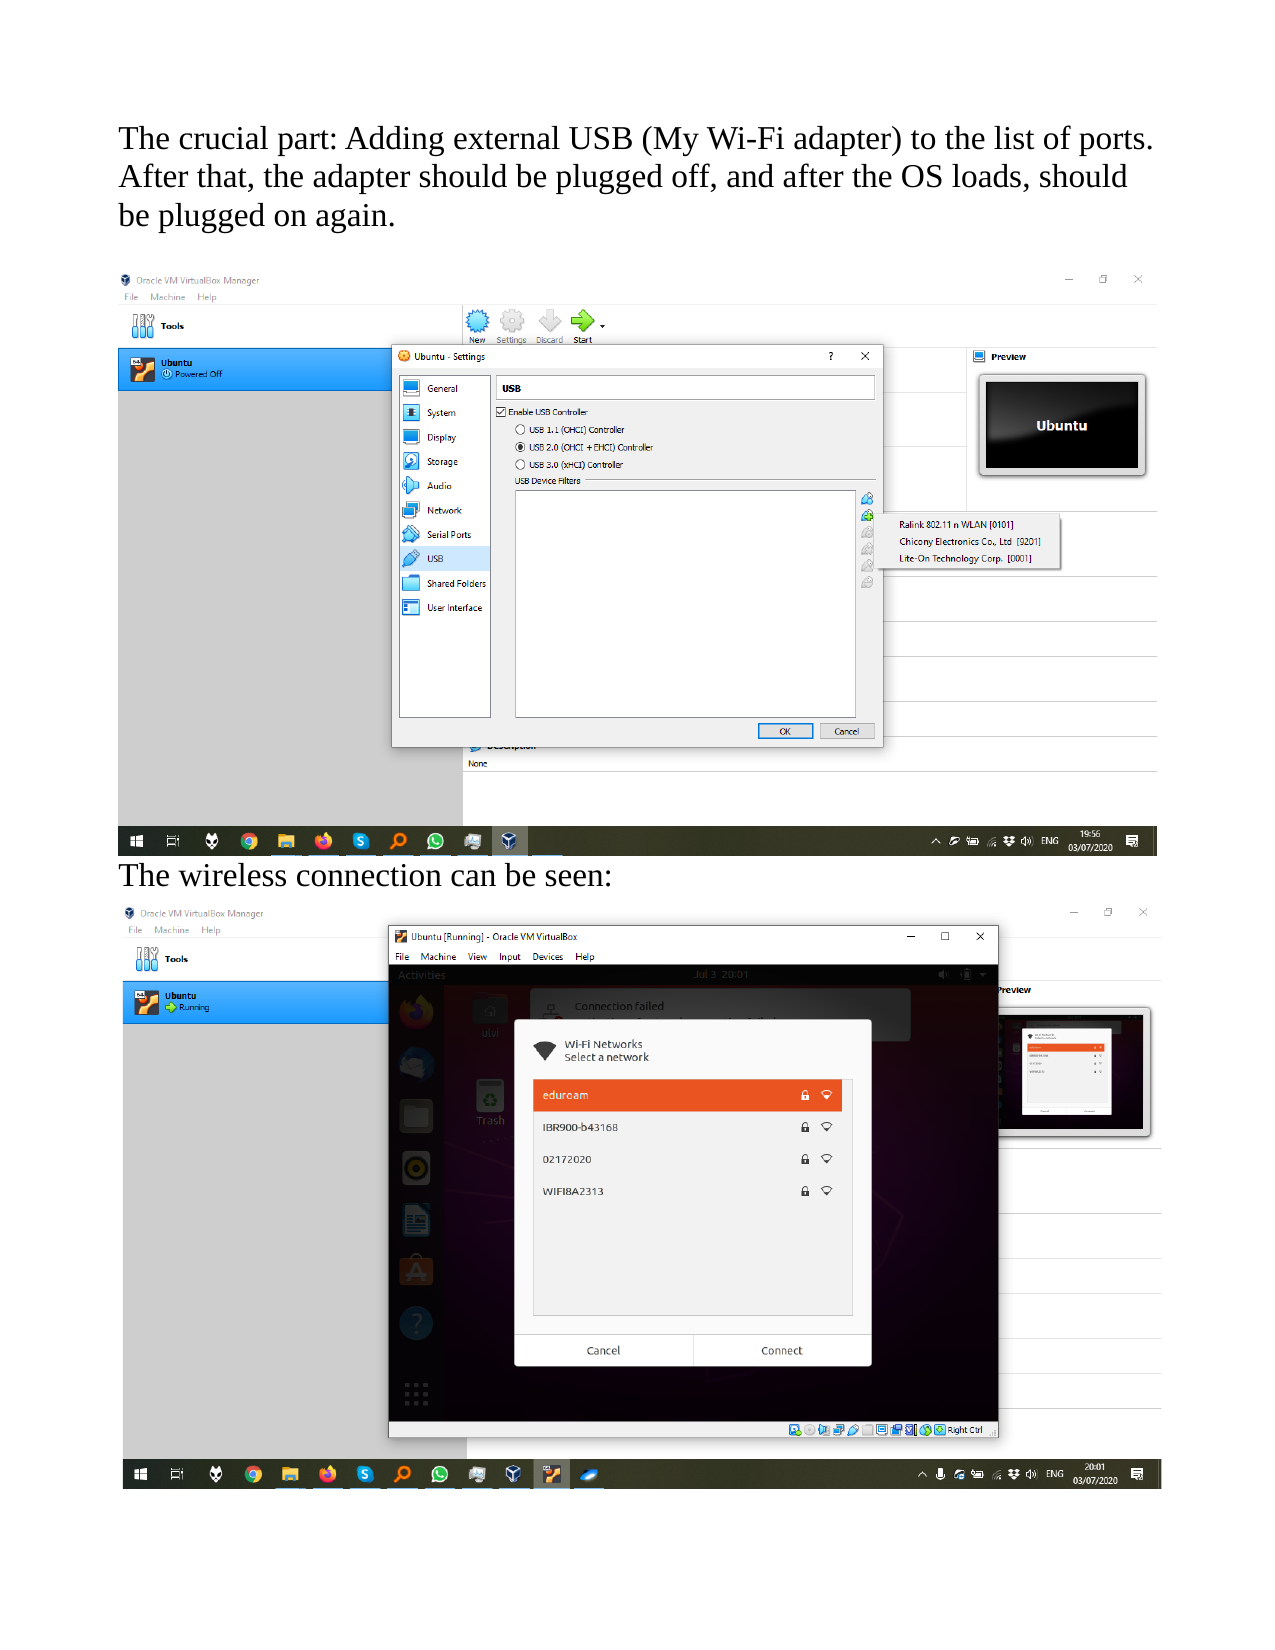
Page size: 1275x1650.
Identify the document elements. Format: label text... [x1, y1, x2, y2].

text The wireless connection can be seen: [118, 856, 1157, 894]
picture [122, 904, 1162, 1489]
picture [118, 271, 1157, 856]
text The crucial part: Adding external USB (My Wi-Fi adapter) to the list of ports. After that, the adapter should be plugged off, and after the OS loads, should be plugged on again. [118, 118, 1157, 233]
